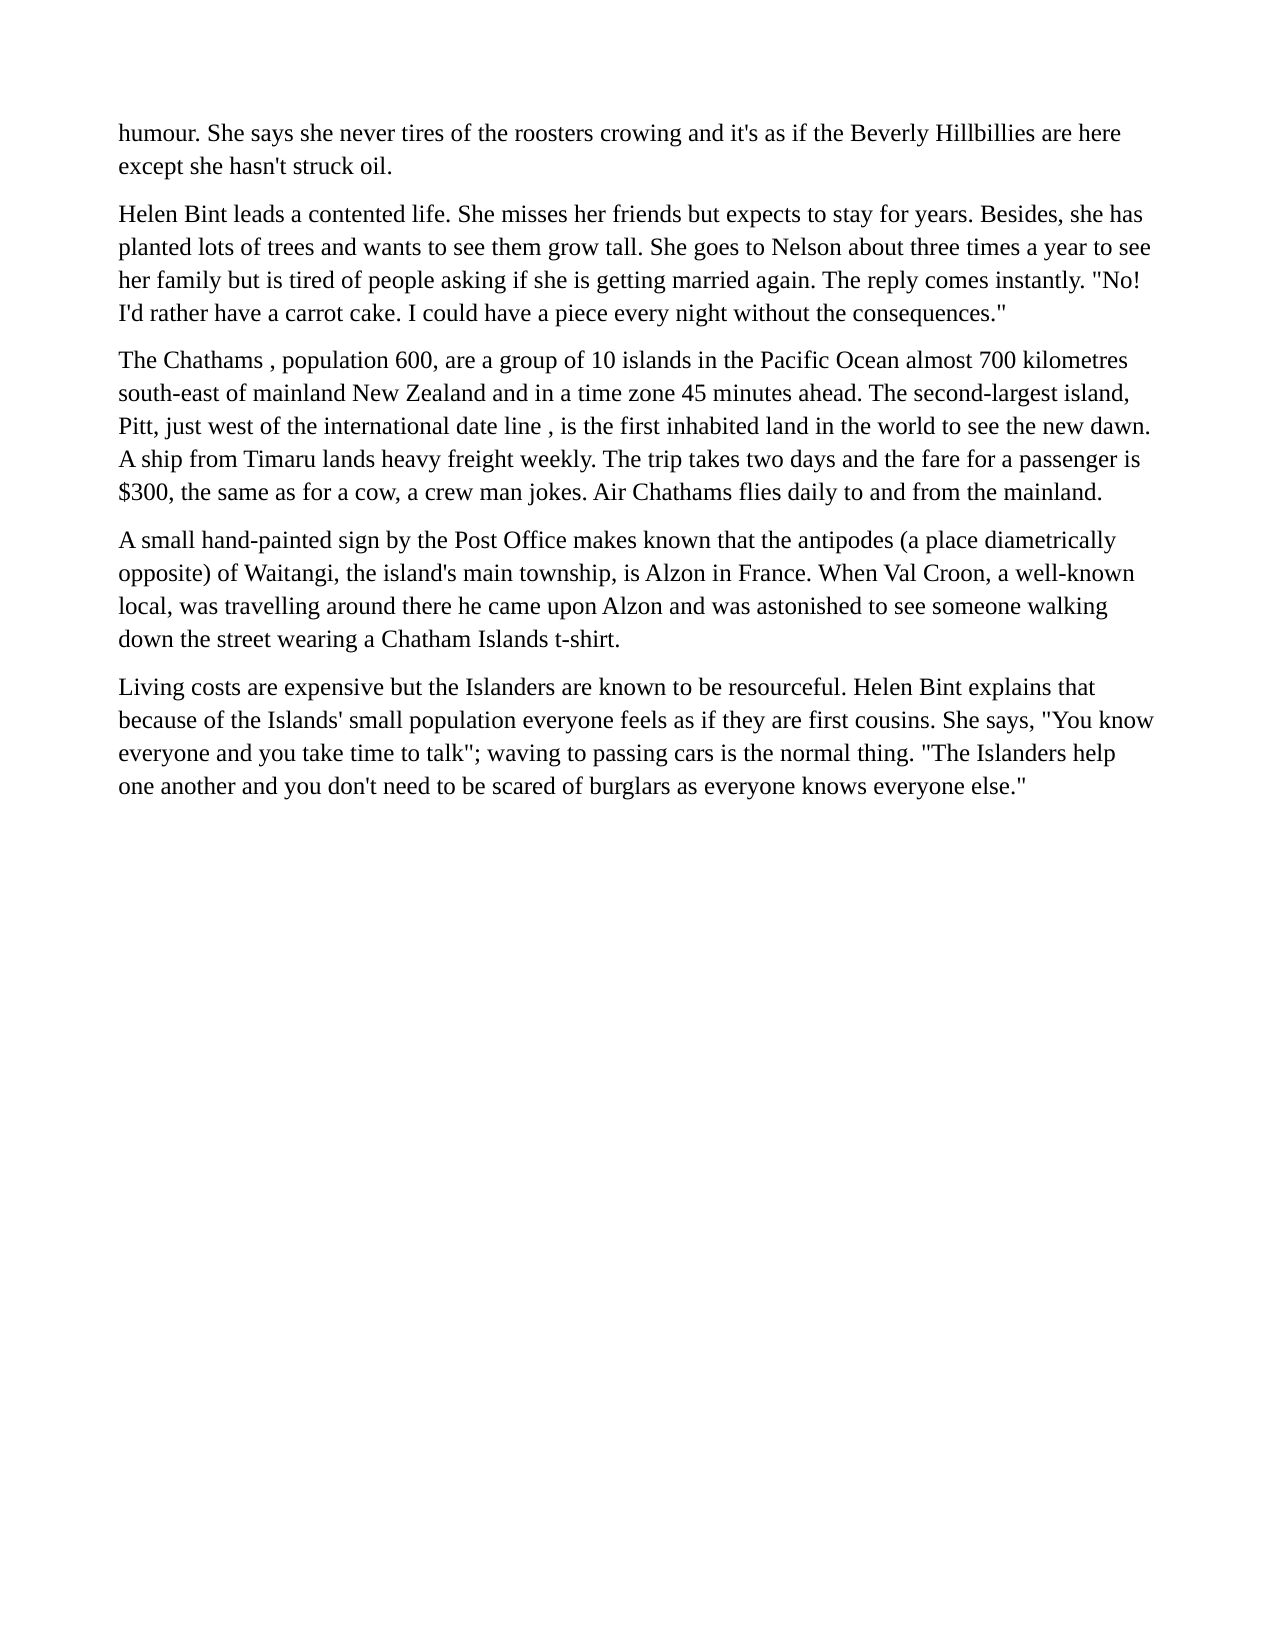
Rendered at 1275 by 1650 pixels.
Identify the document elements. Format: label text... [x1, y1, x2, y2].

text humour. She says she never tires of the roosters crowing and it's as if the Beverly Hillbillies are here except she hasn't struck oil. [118, 118, 1157, 180]
text A small hand-painted sign by the Post Office makes known that the antipodes (a place diametrically opposite) of Waitangi, the island's main township, is Alzon in France. When Val Croon, a well-known local, was travelling around there he came upon Alzon and was astonished to see someone walking down the street wearing a Chatham Islands t-shirt. [118, 525, 1157, 653]
text The Chathams , population 600, are a group of 10 islands in the Pacific Ocean almost 700 kilometres south-east of mainland New Zealand and in a time zone 45 minutes ahead. The second-largest island, Pitt, just west of the international date line , is the first inhabited land in the world to see the new dawn. A ship from Timaru lands heavy freight weekly. The trip takes two days and the fare for a passenger is $300, the same as for a cow, a crew man jokes. Air Chathams flies daily to and from the mainland. [118, 345, 1157, 506]
text Living costs are expensive but the Islanders are known to be resourceful. Helen Bint explains that because of the Islands' small population everyone feels as if they are first cousins. She says, "You know everyone and you take time to talk"; waving to passing cars is the normal thing. "The Islanders help one another and you don't need to be scared of burglars as everyone knows everyone else." [118, 672, 1157, 799]
text Helen Bint leads a contented life. She misses her friends but expects to stay for years. Besides, she has planted lots of trees and wants to see them grow tall. She goes to Nelson about three times a year to see her family but is tired of people asking if she is getting married again. The reply comes instantly. "No! I'd rather have a carrot cake. I could have a piece every night without the consequences." [118, 199, 1157, 327]
